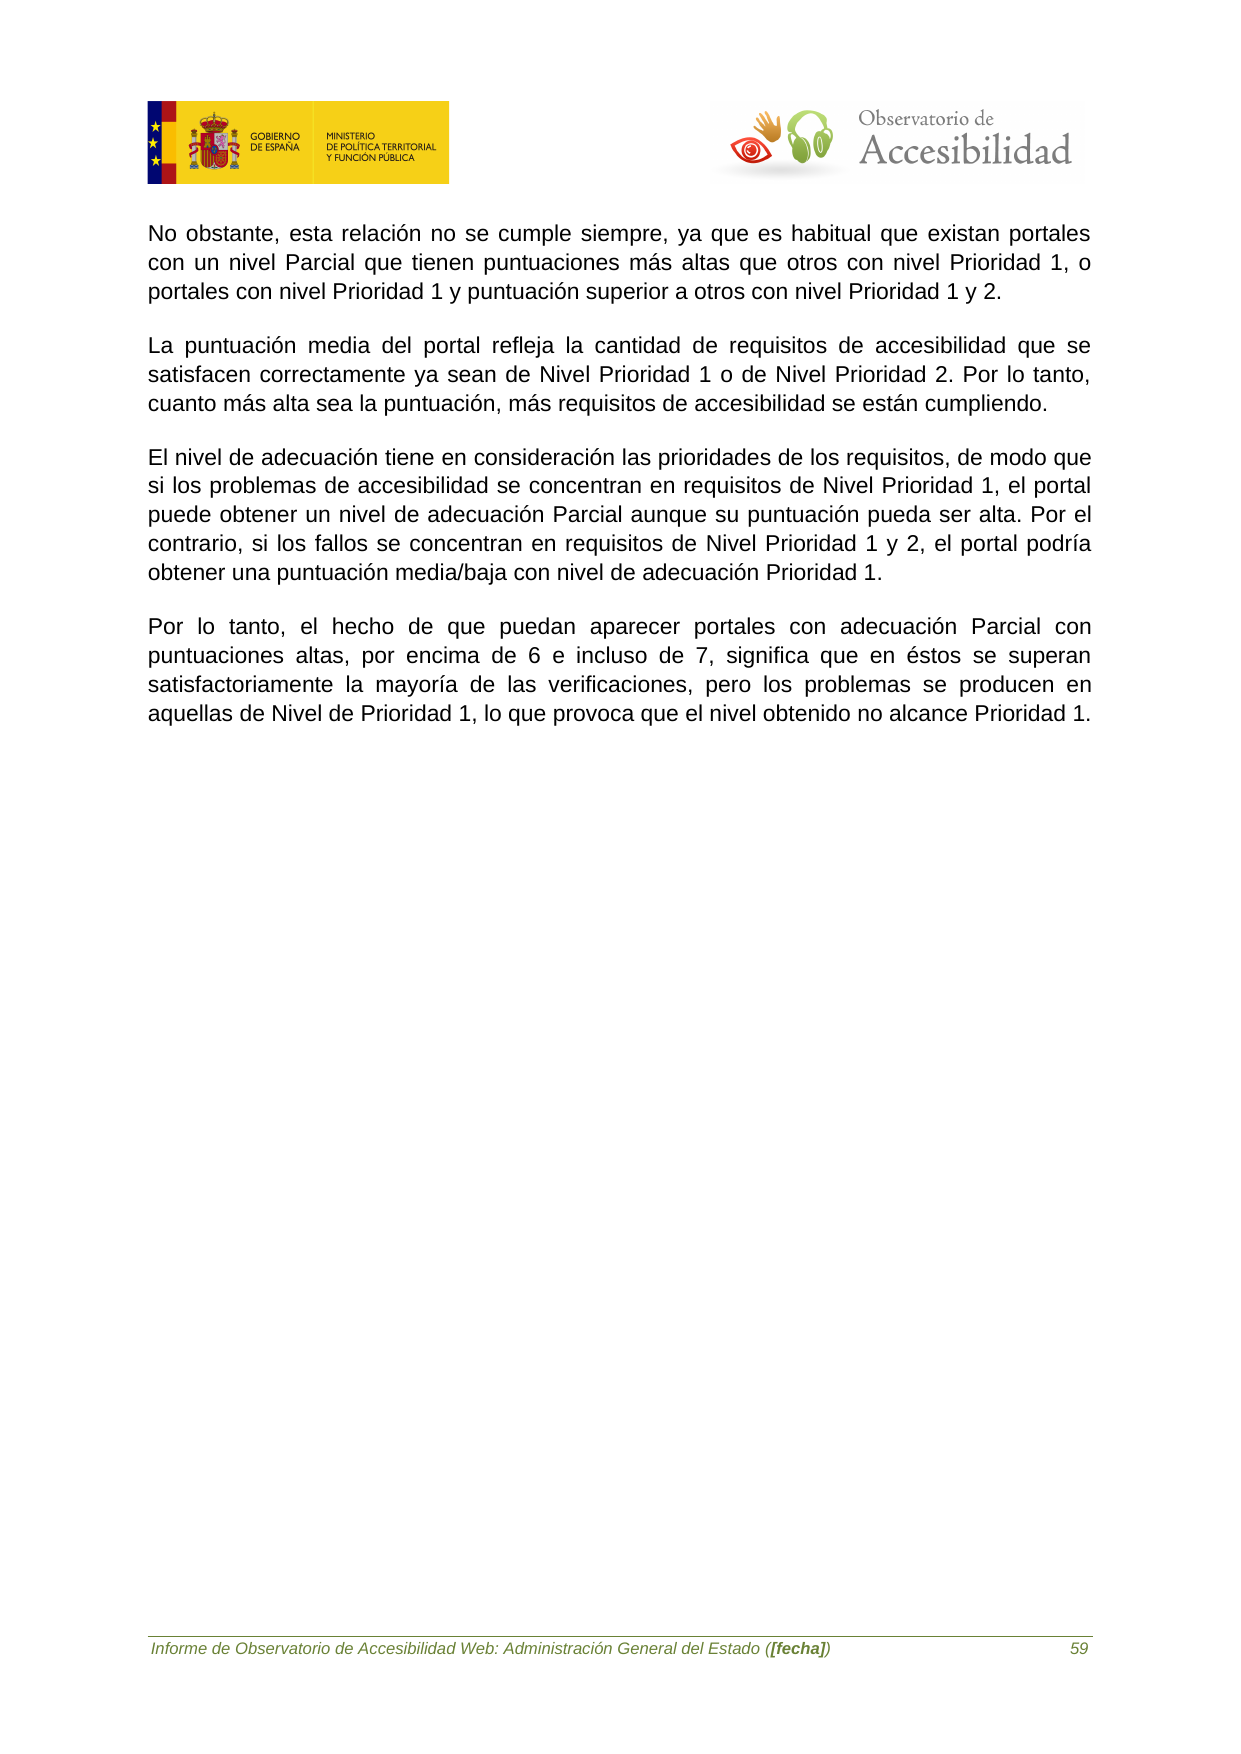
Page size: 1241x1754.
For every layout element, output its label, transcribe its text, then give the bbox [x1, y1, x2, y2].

picture [147, 101, 450, 184]
text Por lo tanto, el hecho de que puedan aparecer portales con adecuación Parcial con puntuaciones altas, por encima de 6 e incluso de 7, significa que en éstos se superan satisfactoriamente la mayoría de las verificaciones, pero los problemas se producen en aquellas de Nivel de Prioridad 1, lo que provoca que el nivel obtenido no alcance Prioridad 1. [148, 613, 1092, 726]
picture [710, 101, 1086, 184]
text No obstante, esta relación no se cumple siempre, ya que es habitual que existan portales con un nivel Parcial que tienen puntuaciones más altas que otros con nivel Prioridad 1, o portales con nivel Prioridad 1 y puntuación superior a otros con nivel Prioridad 1 y 2. [148, 220, 1092, 304]
text El nivel de adecuación tiene en consideración las prioridades de los requisitos, de modo que si los problemas de accesibilidad se concentran en requisitos de Nivel Prioridad 1, el portal puede obtener un nivel de adecuación Parcial aunque su puntuación pueda ser alta. Por el contrario, si los fallos se concentran en requisitos de Nivel Prioridad 1 y 2, el portal podría obtener una puntuación media/baja con nivel de adecuación Prioridad 1. [148, 443, 1092, 586]
text La puntuación media del portal refleja la cantidad de requisitos de accesibilidad que se satisfacen correctamente ya sean de Nivel Prioridad 1 o de Nivel Prioridad 2. Por lo tanto, cuanto más alta sea la puntuación, más requisitos de accesibilidad se están cumpliendo. [148, 332, 1092, 416]
